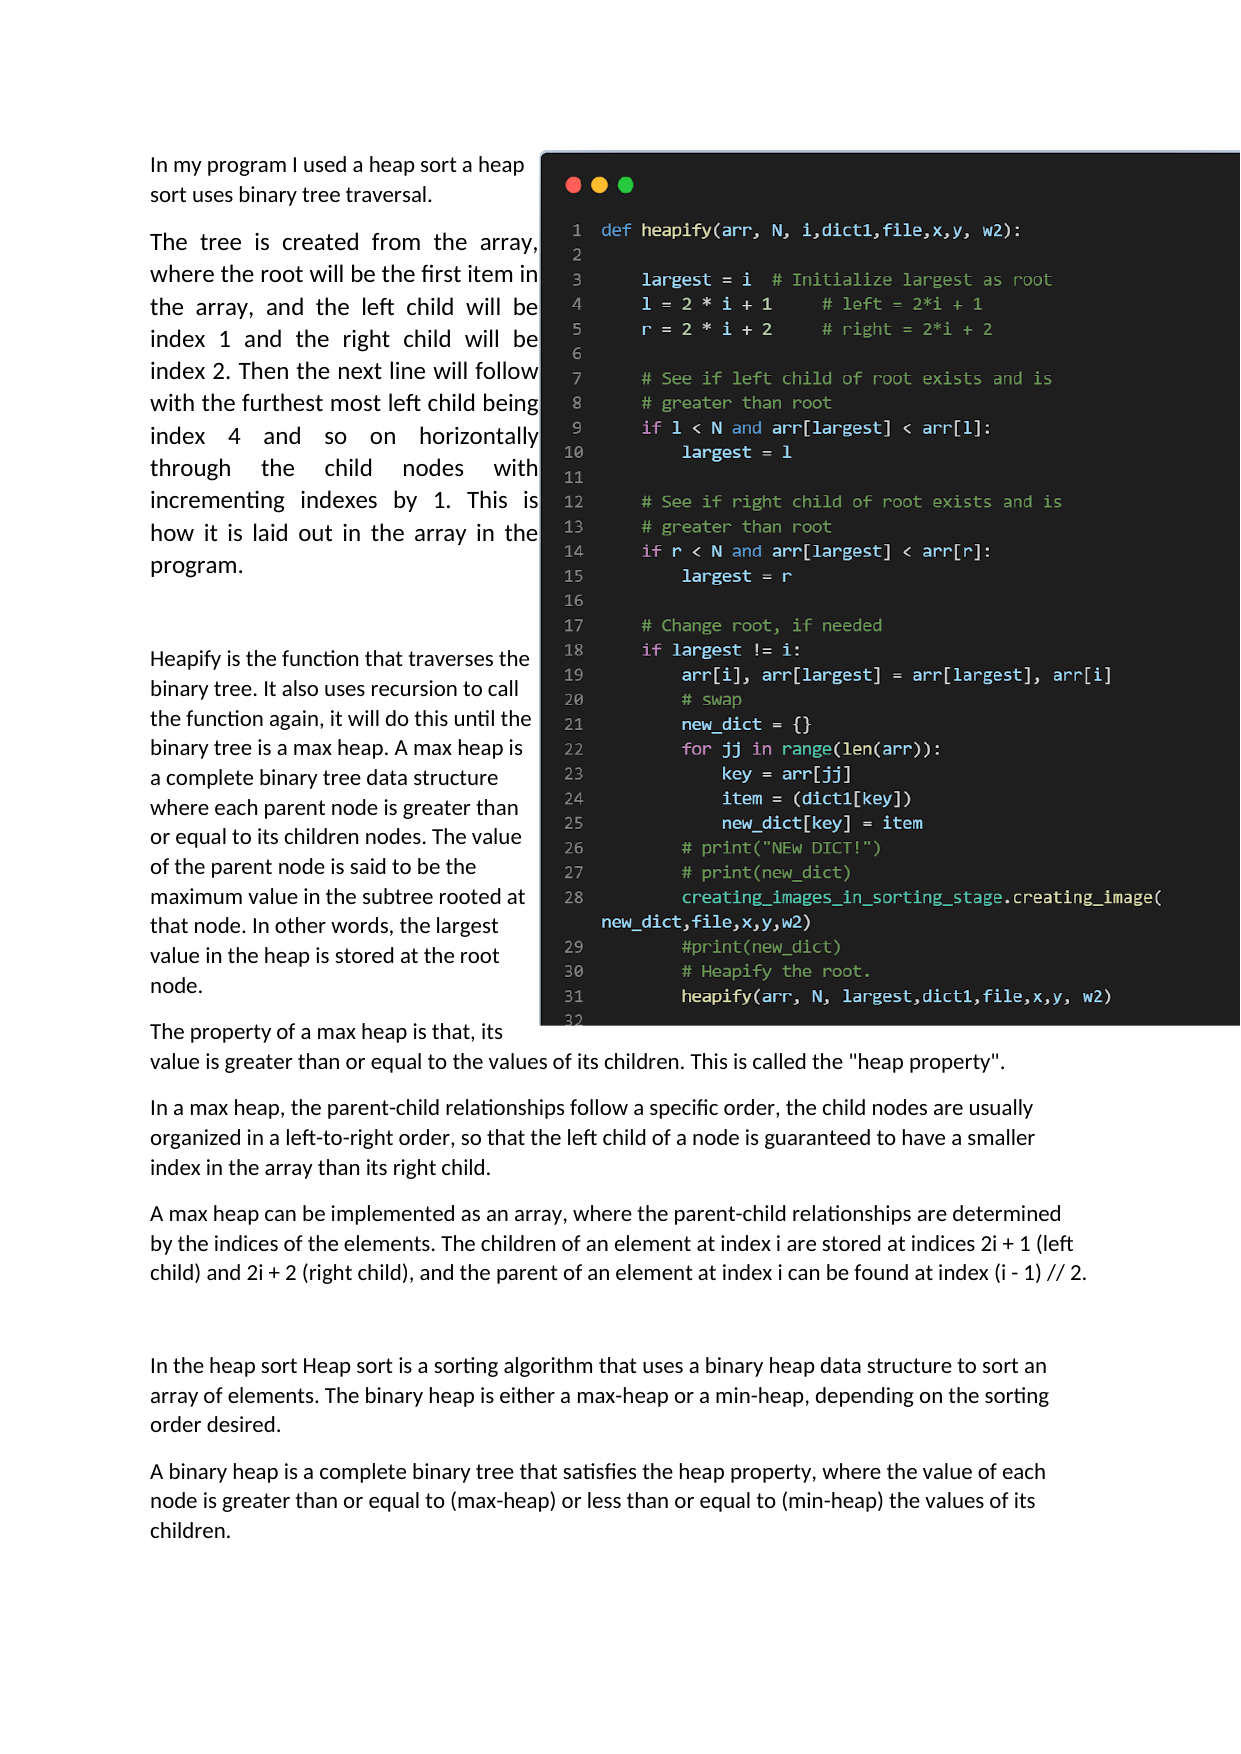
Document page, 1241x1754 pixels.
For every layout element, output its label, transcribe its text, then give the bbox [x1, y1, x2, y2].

text In the heap sort Heap sort is a sorting algorithm that uses a binary heap data structure to sort an array of elements. The binary heap is either a max-heap or a min-heap, depending on the sorting order desired. [150, 1351, 1090, 1438]
text The property of a max heap is that, its value is greater than or equal to the values of its children. This is called the "heap property". [150, 1017, 1090, 1075]
text The tree is created from the array, where the root will be the first item in the array, and the left child will be index 1 and the right child will be index 2. Then the next line will follow with the furthest most left child being index 4 and so on horizontally through the child nodes with incrementing indexes by 1. This is how it is laid out in the array in the program. [150, 226, 539, 579]
text In a max heap, the parent-child relationships follow a specific order, the child nodes are usually organized in a left-to-right order, so that the left child of a node is guaranteed to have a smaller index in the array than its right child. [150, 1093, 1090, 1181]
text A max heap can be implemented as an array, where the parent-child relationships are determined by the indices of the elements. The children of an element at index i are stored at indices 2i + 1 (left child) and 2i + 2 (right child), and the parent of an element at index i can be found at index (i - 1) // 2. [150, 1199, 1090, 1286]
text Heapify is the function that traverses the binary tree. It also uses recursion to call the function again, it will do this until the binary tree is a max heap. A max heap is a complete binary tree data structure where each parent node is greater than or equal to its children nodes. The value of the parent node is said to be the maximum value in the subtree rooted at that node. In other words, the largest value in the heap is stored at the root node. [150, 644, 539, 999]
text In my program I used a heap sort a heap sort uses binary tree traversal. [150, 150, 542, 208]
text A binary heap is a complete binary tree that satisfies the heap property, where the value of each node is greater than or equal to (max-heap) or less than or equal to (min-heap) the values of its children. [150, 1457, 1090, 1544]
